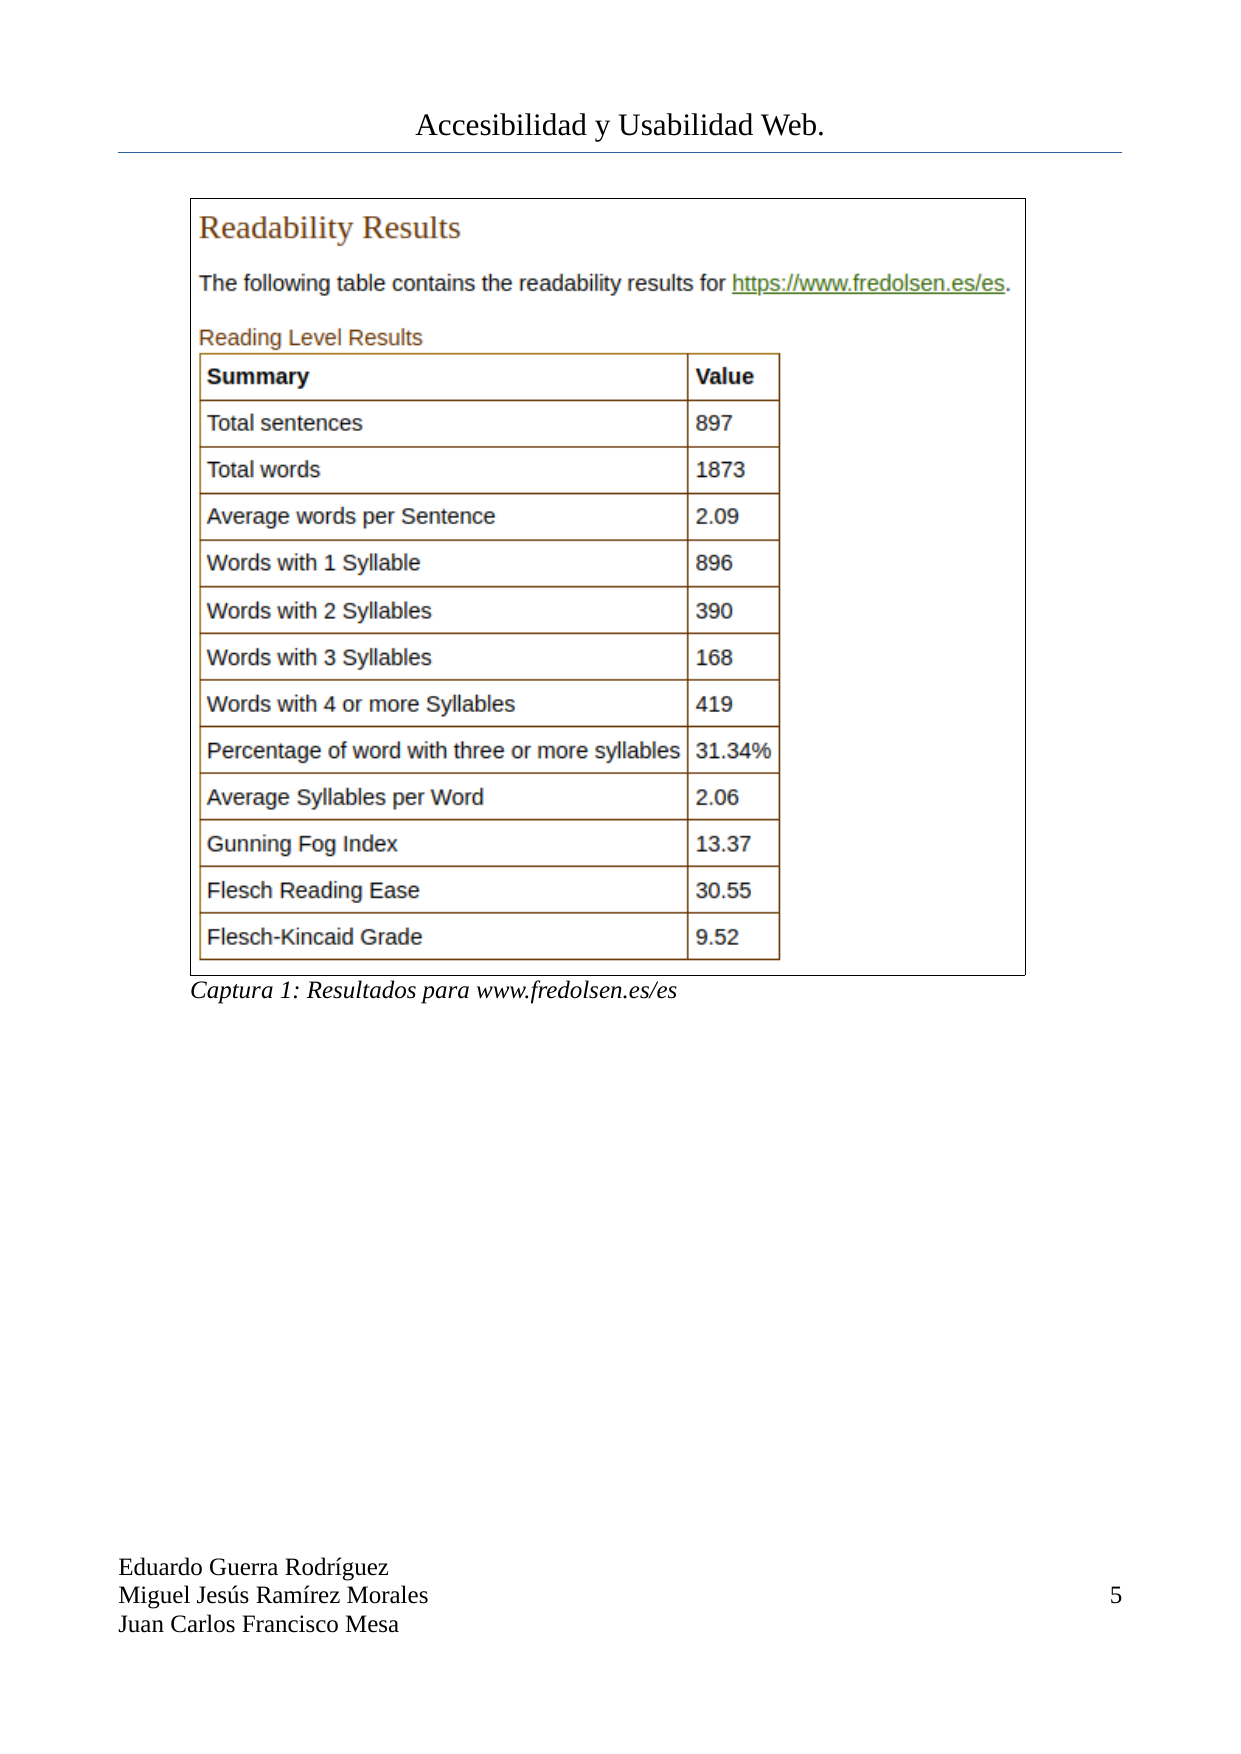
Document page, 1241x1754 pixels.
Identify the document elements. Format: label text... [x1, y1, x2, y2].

picture [191, 199, 1025, 975]
text Captura 1: Resultados para www.fredolsen.es/es [190, 976, 1025, 1004]
